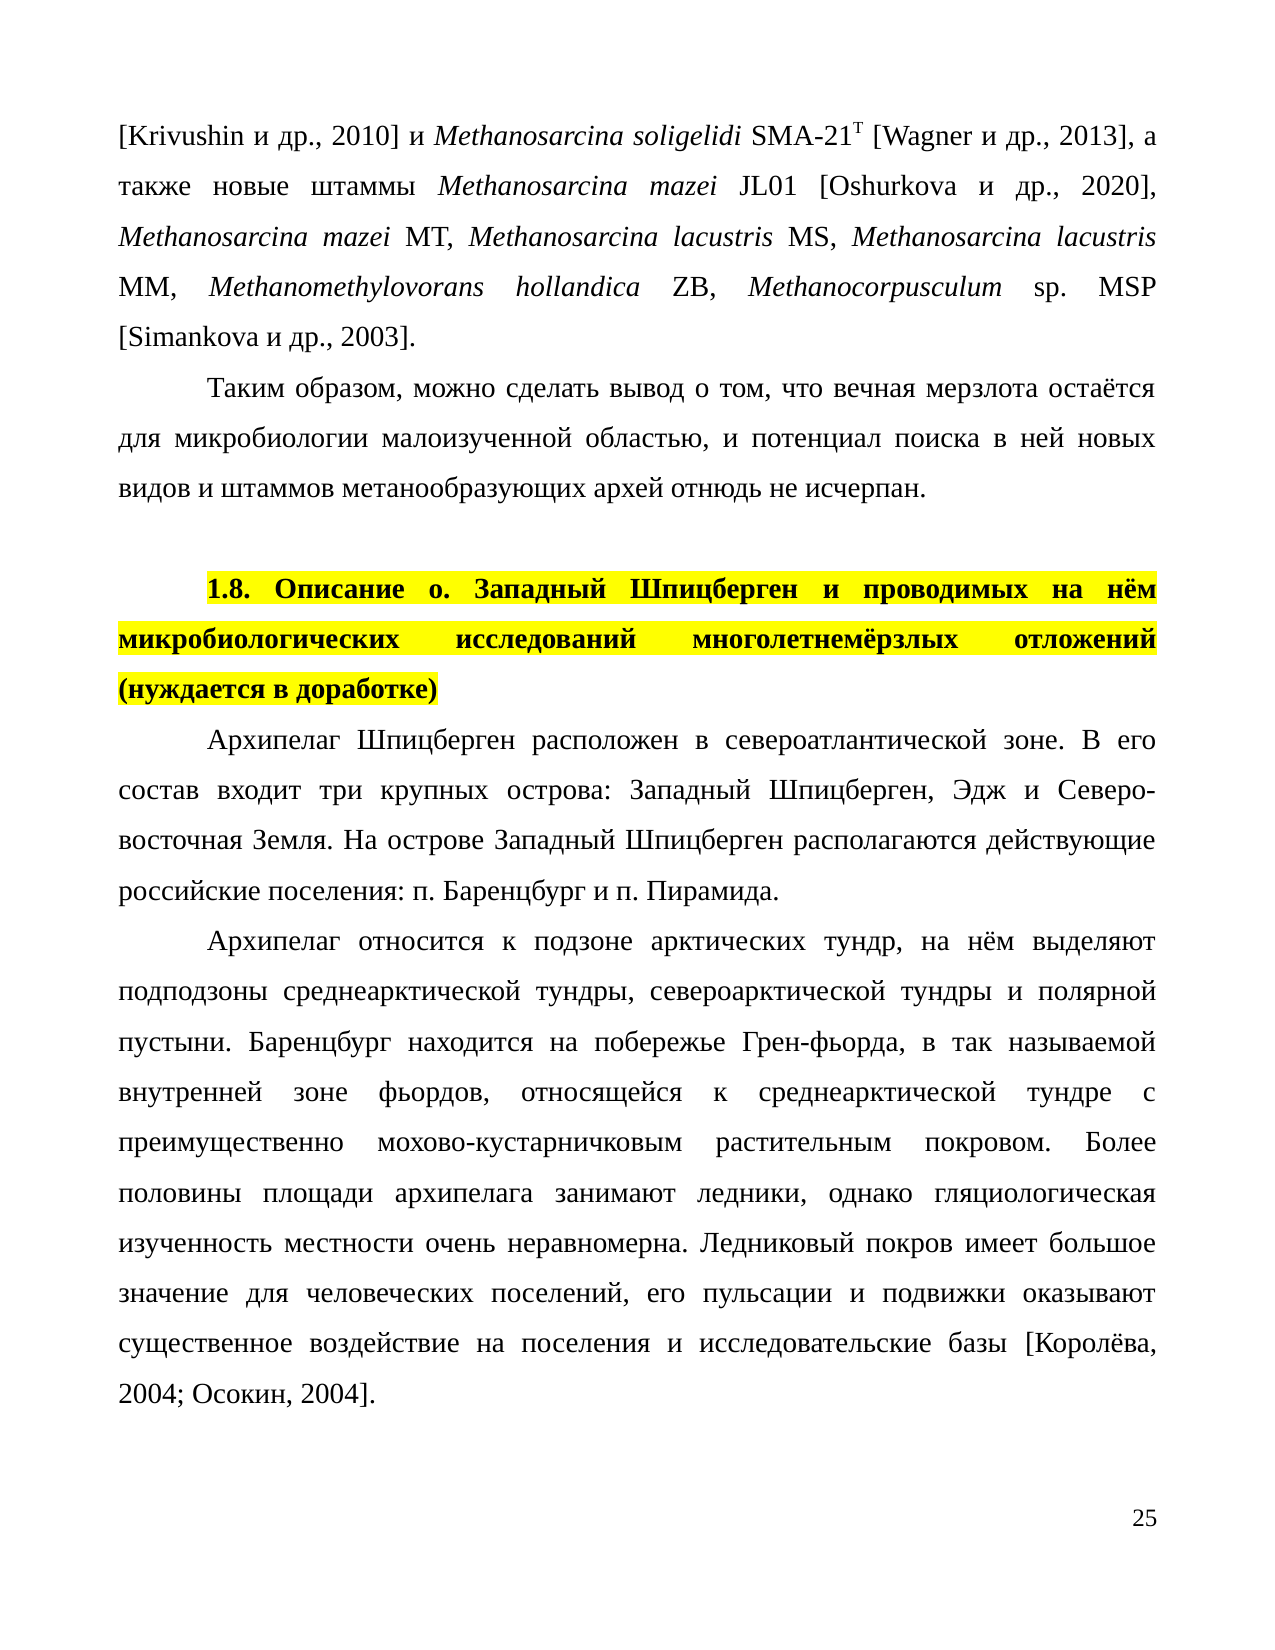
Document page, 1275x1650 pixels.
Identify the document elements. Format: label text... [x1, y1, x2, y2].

subtitle 1.8. Описание о. Западный Шпицберген и проводимых на нём микробиологических исследований многолетнемёрзлых отложений (нуждается в доработке) [118, 571, 1157, 705]
text [Krivushin и др., 2010]⁠⁠ и Methanosarcina soligelidi SMA-21T [Wagner и др., 2013]⁠, а также новые штаммы Methanosarcina mazei JL01 [Oshurkova и др., 2020]⁠, Methanosarcina mazei MT, Methanosarcina lacustris MS, Methanosarcina lacustris MM, Methanomethylovorans hollandica ZB, Methanocorpusculum sp. MSP [Simankova и др., 2003]⁠. [118, 118, 1157, 353]
text Архипелаг относится к подзоне арктических тундр, на нём выделяют подподзоны среднеарктической тундры, североарктической тундры и полярной пустыни. Баренцбург находится на побережье Грен-фьорда, в так называемой внутренней зоне фьордов, относящейся к среднеарктической тундре с преимущественно мохово-кустарничковым растительным покровом. Более половины площади архипелага занимают ледники, однако гляциологическая изученность местности очень неравномерна. Ледниковый покров имеет большое значение для человеческих поселений, его пульсации и подвижки оказывают существенное воздействие на поселения и исследовательские базы [Королёва, 2004; Осокин, 2004]⁠⁠. [118, 923, 1157, 1409]
subtitle Таким образом, можно сделать вывод о том, что вечная мерзлота остаётся для микробиологии малоизученной областью, и потенциал поиска в ней новых видов и штаммов метанообразующих архей отнюдь не исчерпан. [118, 370, 1157, 504]
text Архипелаг Шпицберген расположен в североатлантической зоне. В его состав входит три крупных острова: Западный Шпицберген, Эдж и Северо-восточная Земля. На острове Западный Шпицберген располагаются действующие российские поселения: п. Баренцбург и п. Пирамида. [118, 722, 1157, 906]
